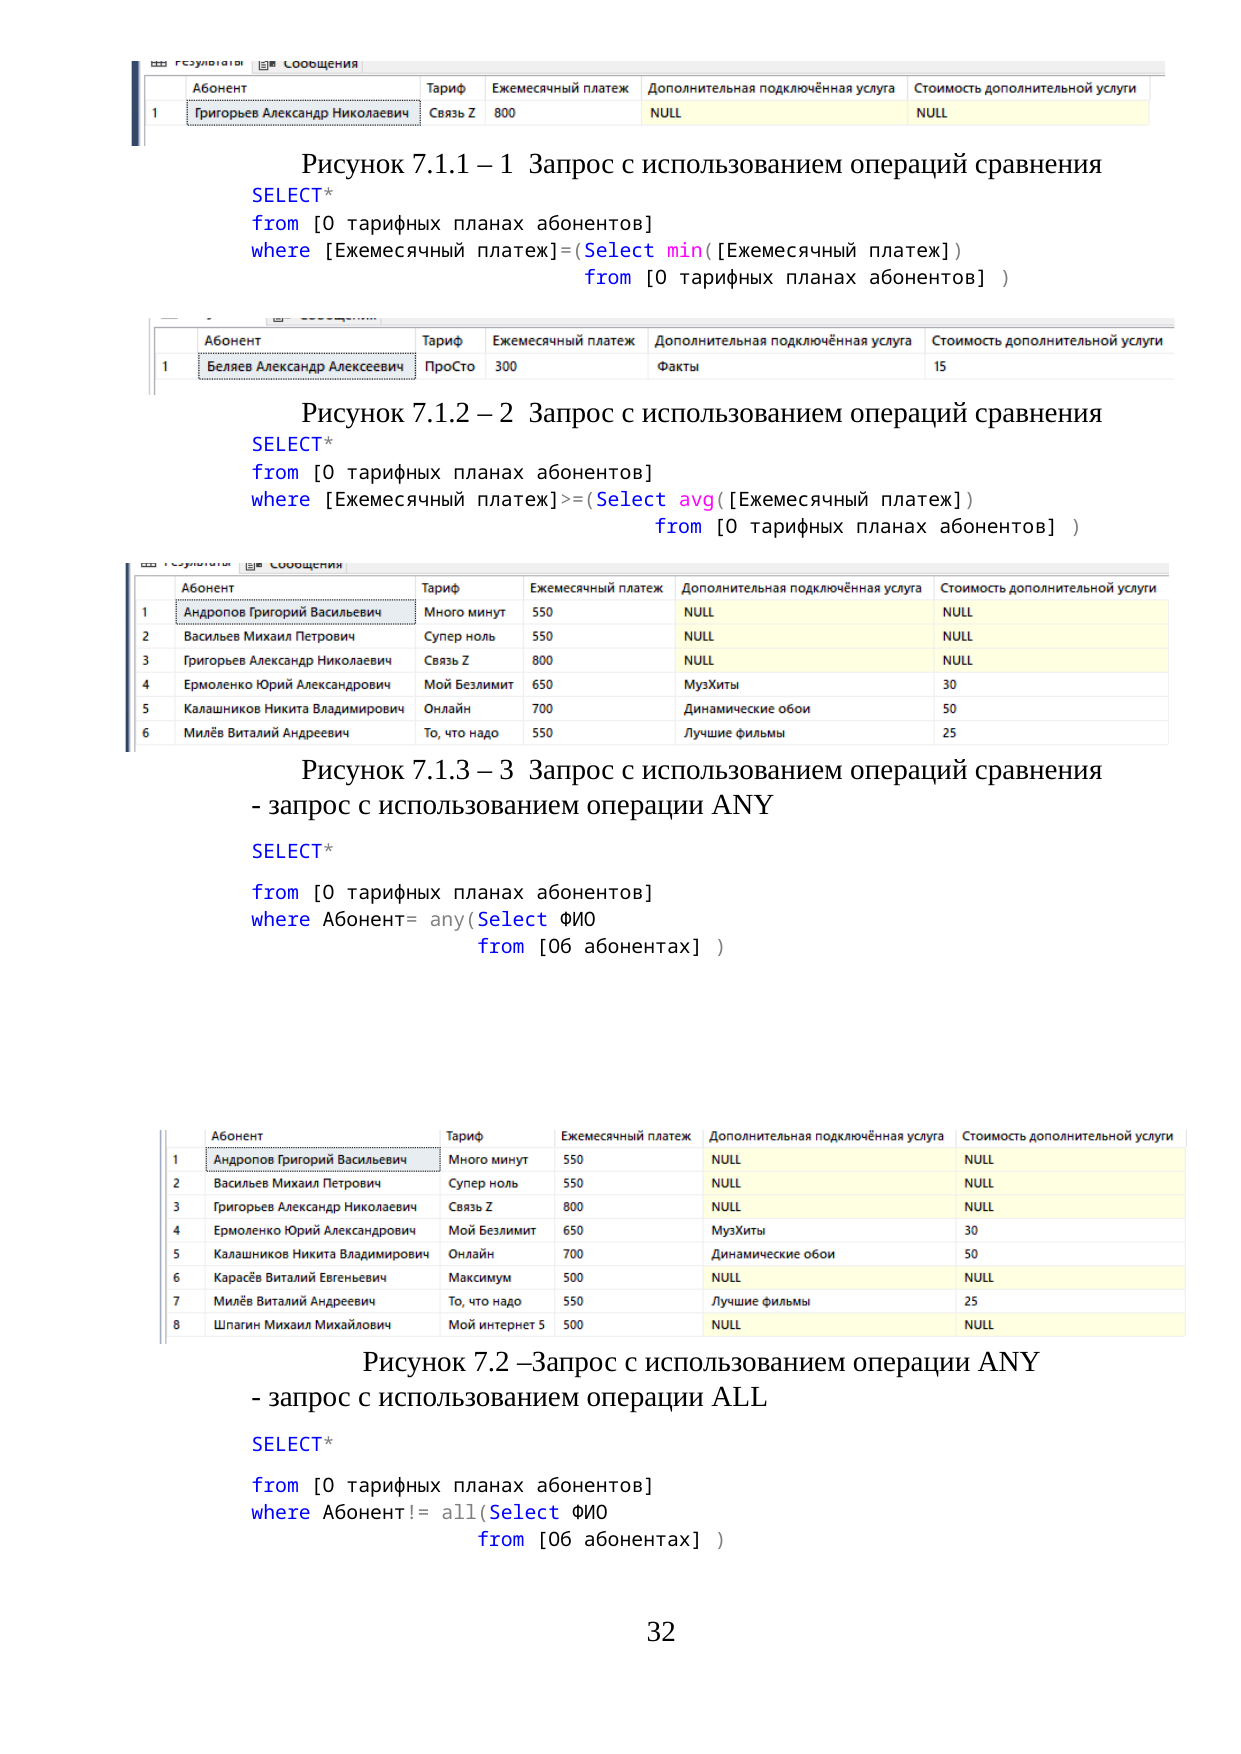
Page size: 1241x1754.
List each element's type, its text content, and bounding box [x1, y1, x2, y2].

text where Абонент!= all(Select ФИО [177, 1498, 1152, 1525]
picture [148, 339, 621, 395]
text from [О тарифных планах абонентов] [177, 879, 1152, 906]
text Рисунок 7.1.3 – 3 Запрос с использованием операций сравнения [177, 541, 1152, 786]
text SELECT* [177, 838, 1152, 865]
picture [125, 627, 671, 752]
text Рисунок 7.1.1 – 1 Запрос с использованием операций сравнения [177, 75, 1152, 180]
text Рисунок 7.1.2 – 2 Запрос с использованием операций сравнения [177, 291, 1152, 429]
text - запрос с использованием операции ALL [177, 1379, 1152, 1413]
text from [Об абонентах] ) [177, 933, 1152, 959]
text SELECT* [177, 181, 1152, 208]
text SELECT* [177, 430, 1152, 457]
text SELECT* [177, 1430, 1152, 1457]
picture [159, 1218, 715, 1344]
text Рисунок 7.2 –Запрос с использованием операции ANY [177, 1104, 1152, 1378]
text from [О тарифных планах абонентов] [177, 458, 1152, 486]
picture [131, 83, 632, 146]
text from [О тарифных планах абонентов] [177, 1471, 1152, 1498]
text from [О тарифных планах абонентов] ) [177, 263, 1152, 290]
text from [О тарифных планах абонентов] ) [177, 512, 1152, 539]
text where [Ежемесячный платеж]>=(Select avg([Ежемесячный платеж]) [177, 486, 1152, 512]
text - запрос с использованием операции ANY [177, 787, 1152, 821]
text where Абонент= any(Select ФИО [177, 906, 1152, 933]
text from [О тарифных планах абонентов] [177, 209, 1152, 236]
text from [Об абонентах] ) [177, 1525, 1152, 1552]
text where [Ежемесячный платеж]=(Select min([Ежемесячный платеж]) [177, 236, 1152, 263]
